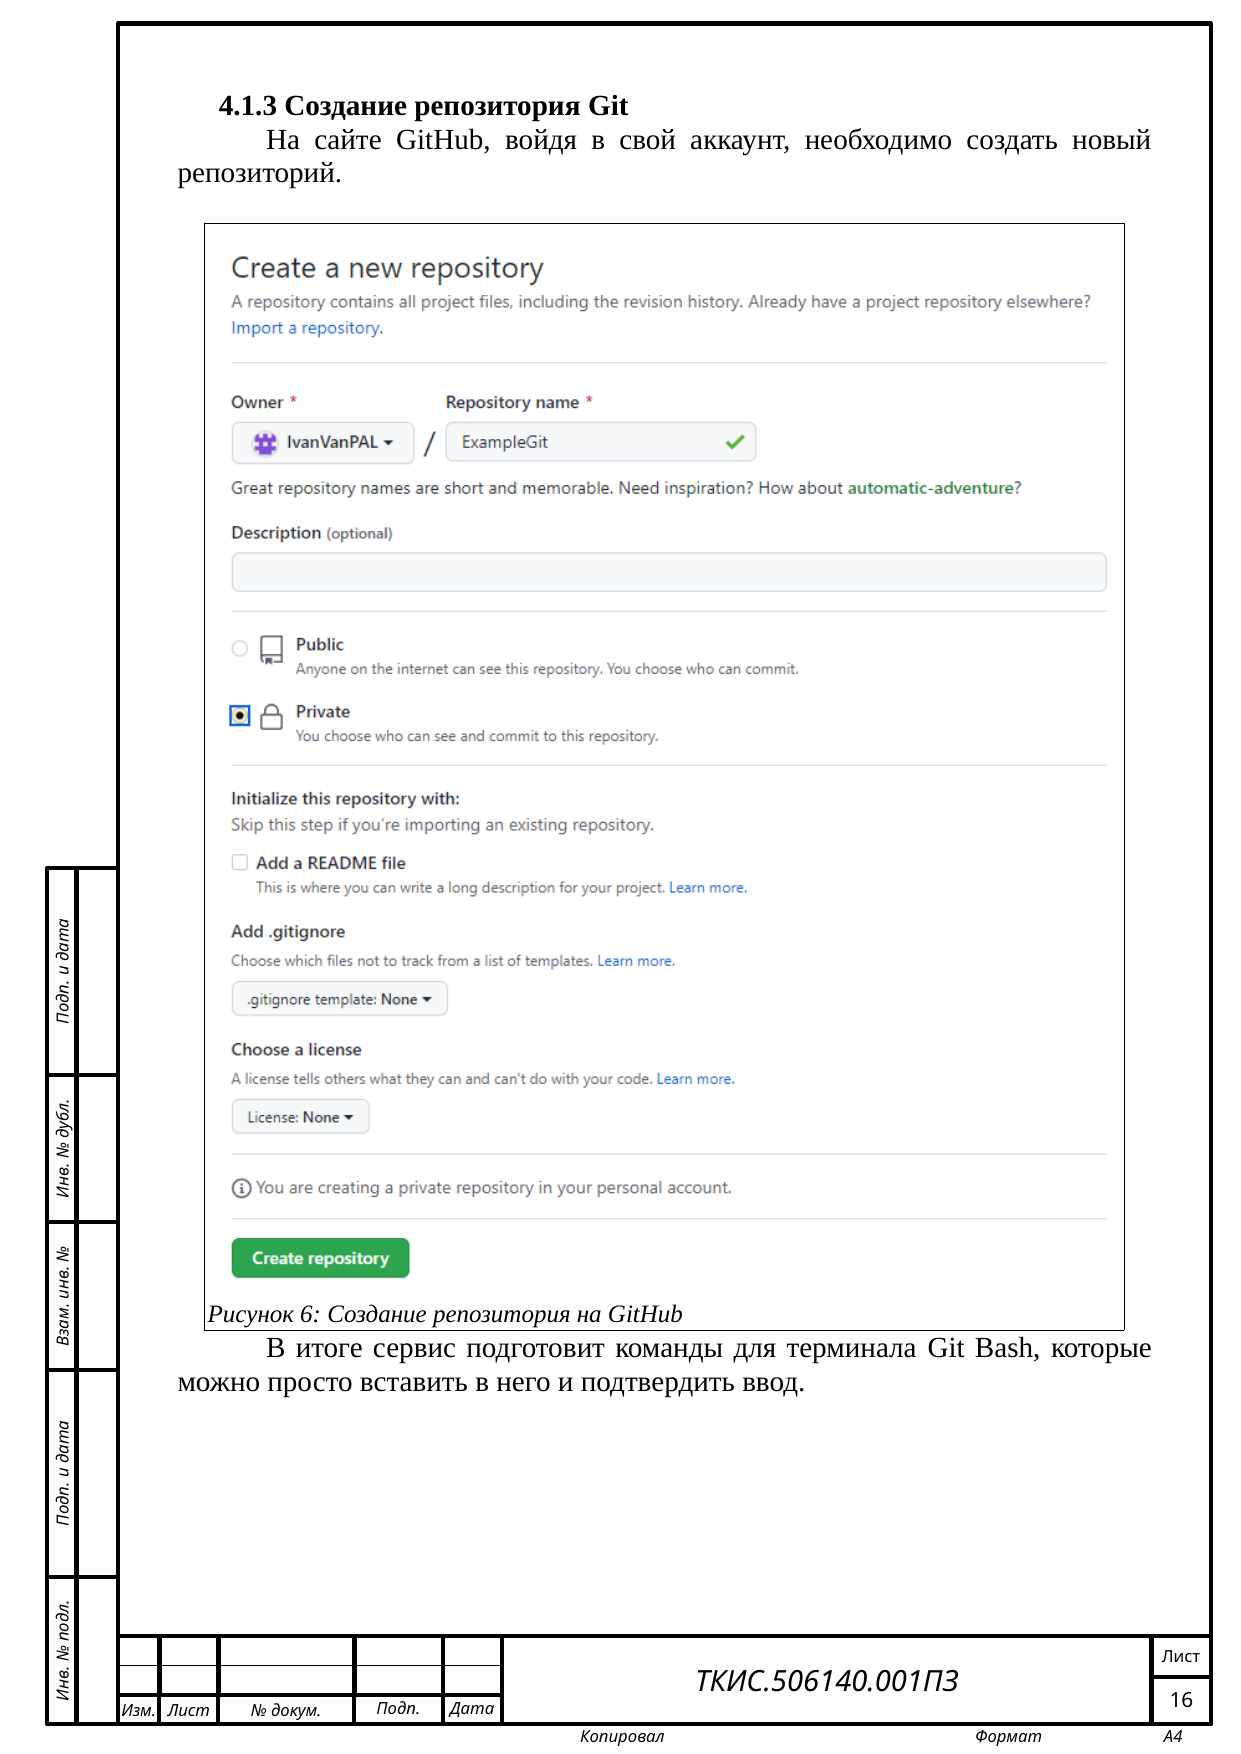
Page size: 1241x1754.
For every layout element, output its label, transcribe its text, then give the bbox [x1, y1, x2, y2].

text Рисунок 6: Создание репозитория на GitHub [207, 1299, 1121, 1327]
subtitle Создание репозитория Git [218, 88, 1152, 122]
text На сайте GitHub, войдя в свой аккаунт, необходимо создать новый репозиторий. [177, 122, 1152, 189]
picture [207, 238, 1122, 1299]
text В итоге сервис подготовит команды для терминала Git Bash, которые можно просто вставить в него и подтвердить ввод. [177, 223, 1152, 1397]
